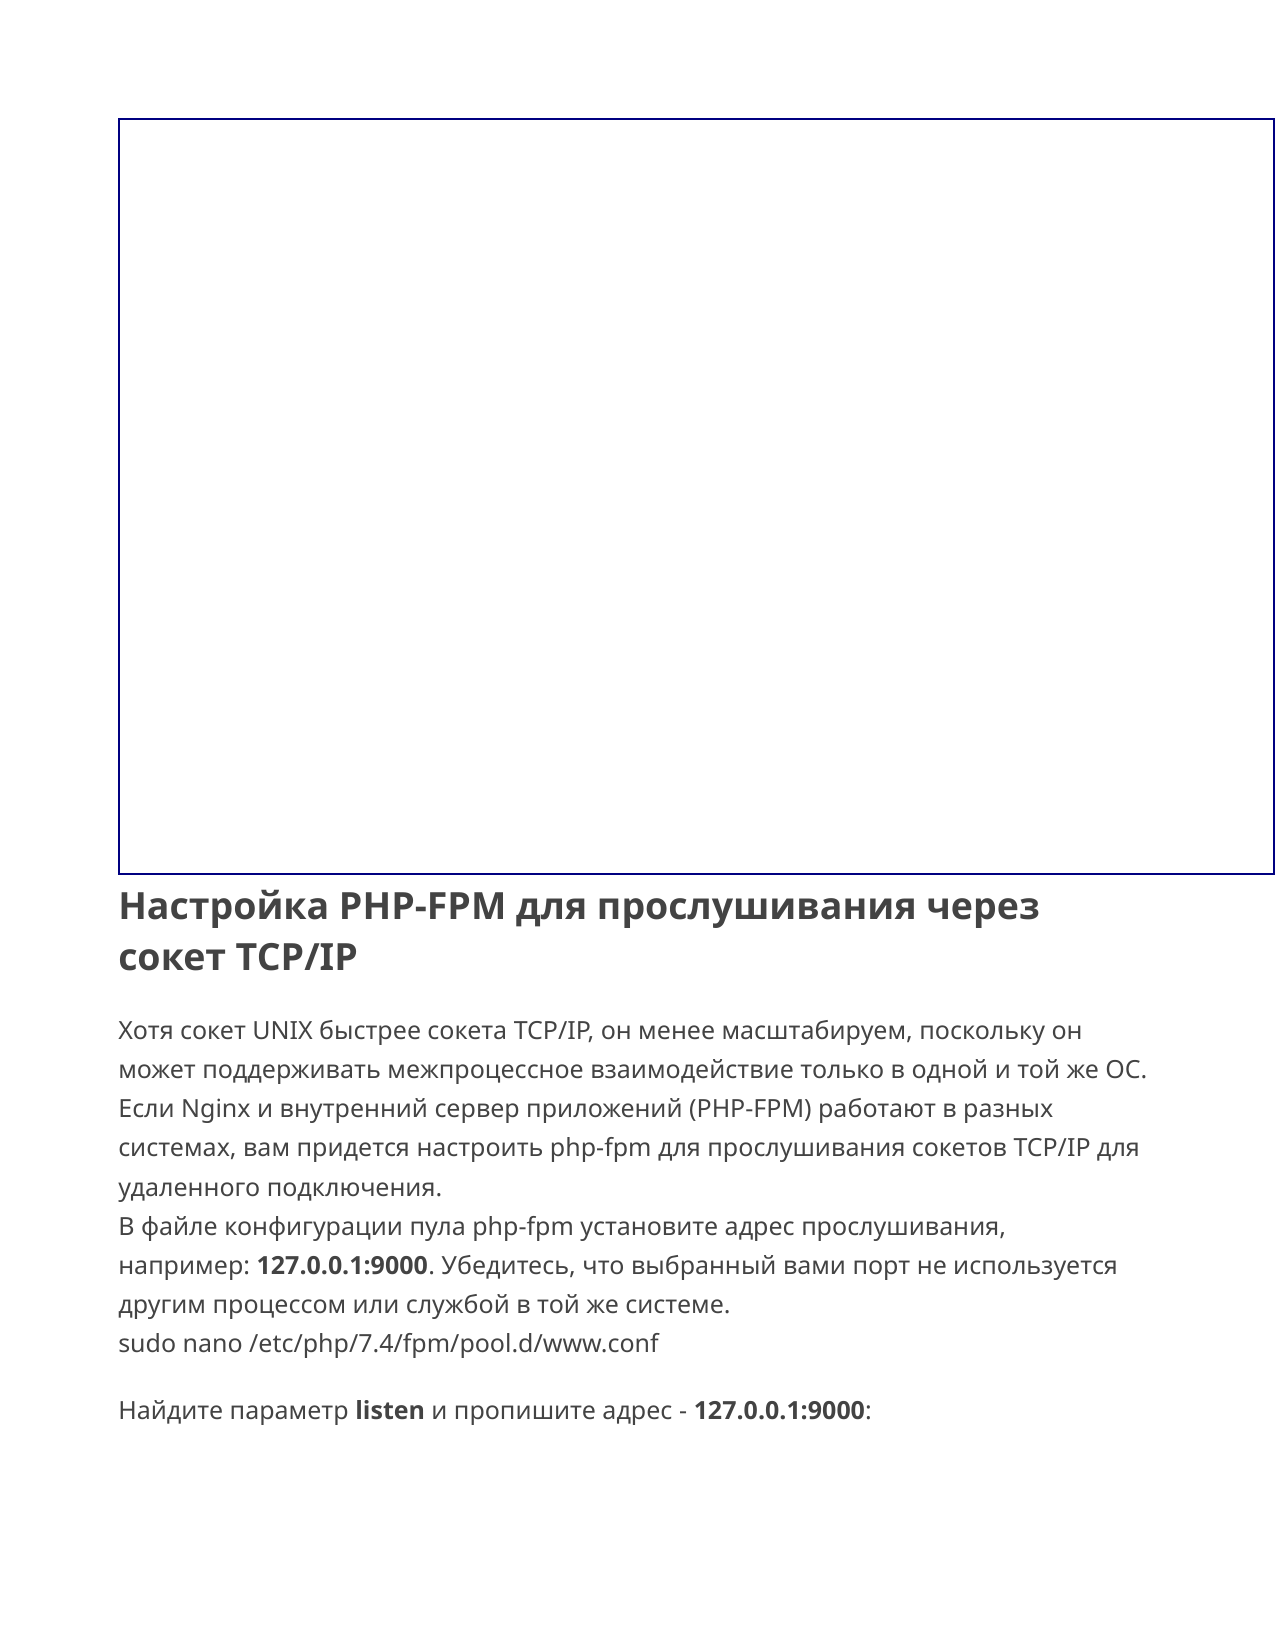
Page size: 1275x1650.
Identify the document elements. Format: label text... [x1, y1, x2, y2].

text sudo nano /etc/php/7.4/fpm/pool.d/www.conf [118, 1326, 1157, 1360]
text В файле конфигурации пула php-fpm установите адрес прослушивания, например: 127.0.0.1:9000. Убедитесь, что выбранный вами порт не используется другим процессом или службой в той же системе. [118, 1208, 1157, 1321]
subtitle Настройка PHP-FPM для прослушивания через сокет TCP/IP [118, 879, 1157, 981]
text Найдите параметр listen и пропишите адрес - 127.0.0.1:9000: [118, 1393, 1157, 1427]
text Хотя сокет UNIX быстрее сокета TCP/IP, он менее масштабируем, поскольку он может поддерживать межпроцессное взаимодействие только в одной и той же ОС. Если Nginx и внутренний сервер приложений (PHP-FPM) работают в разных системах, вам придется настроить php-fpm для прослушивания сокетов TCP/IP для удаленного подключения. [118, 1013, 1157, 1203]
